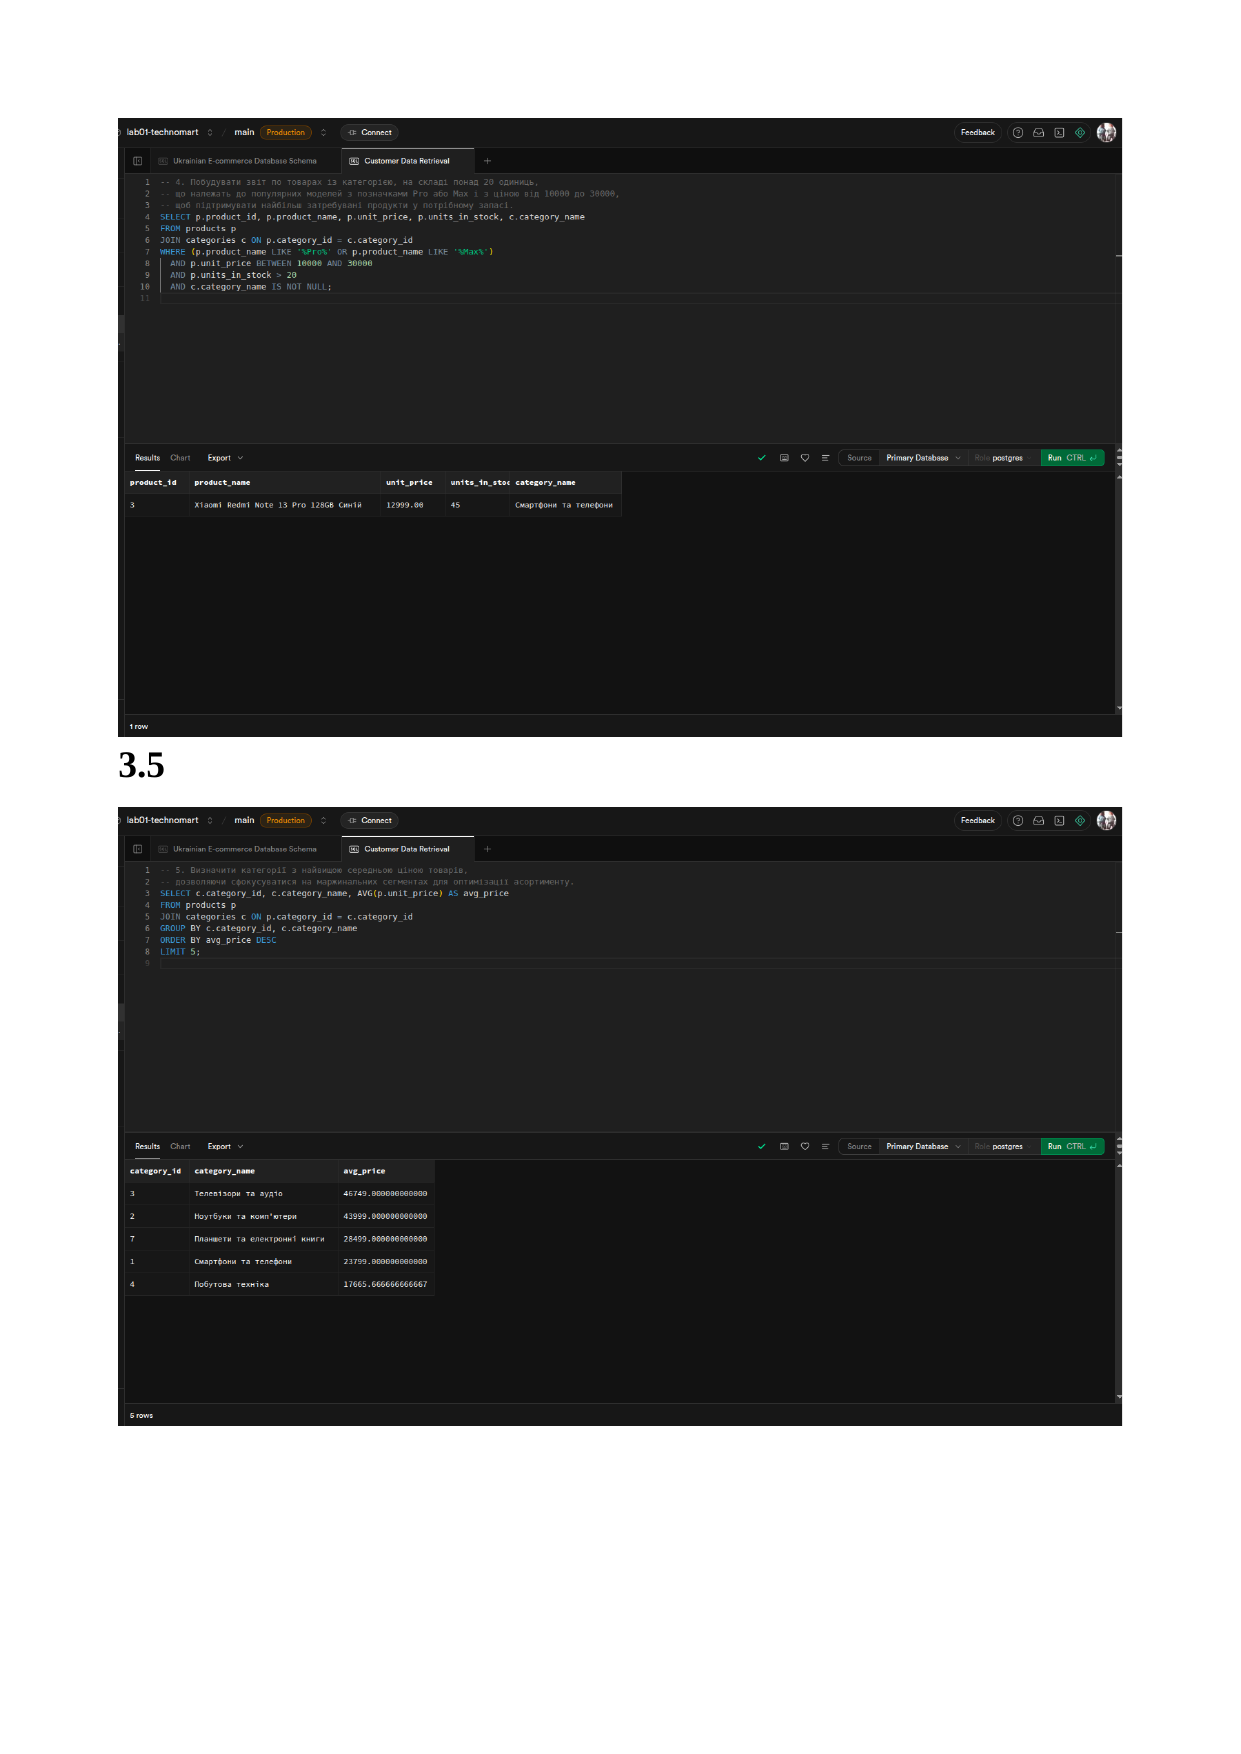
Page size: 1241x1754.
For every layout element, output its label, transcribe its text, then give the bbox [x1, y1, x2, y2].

picture [118, 118, 1123, 737]
text 3.5 [118, 737, 1122, 786]
picture [118, 807, 1123, 1426]
